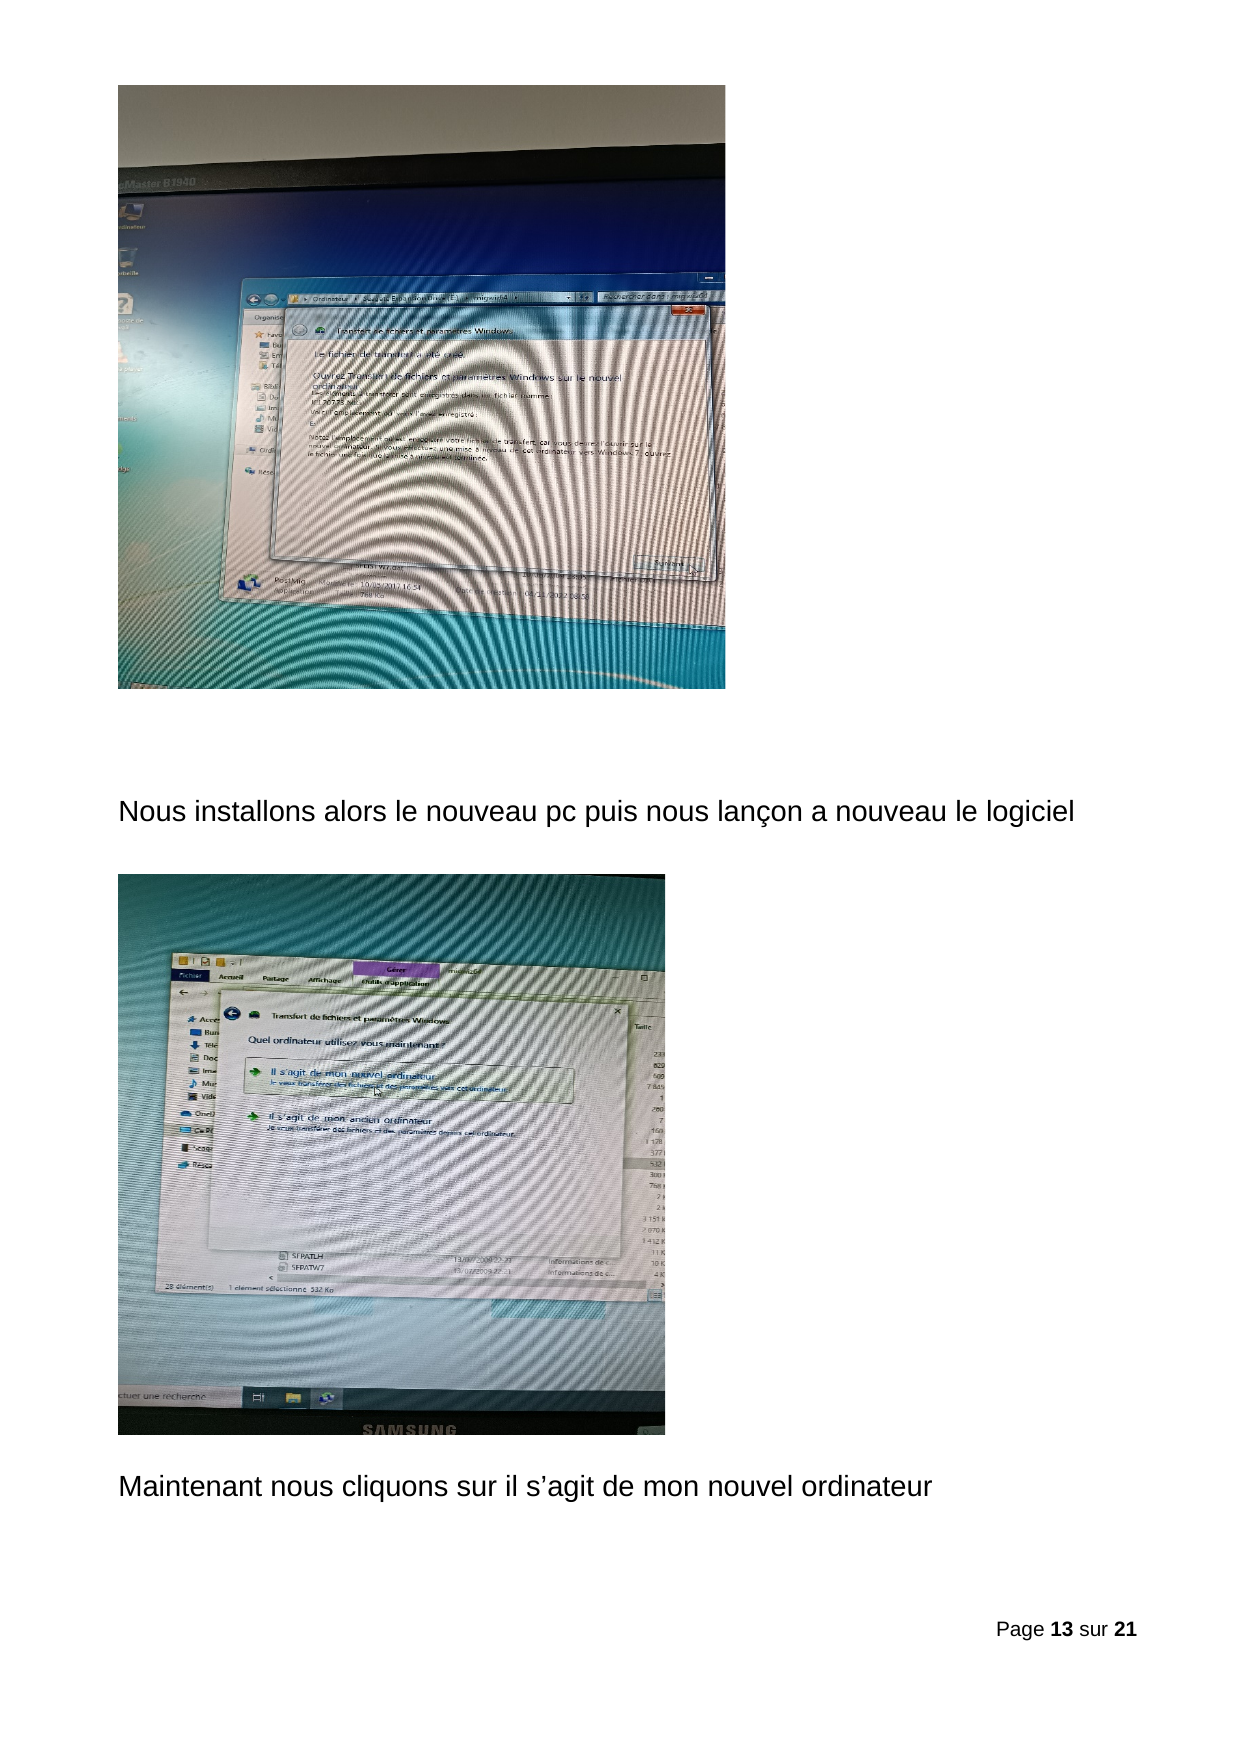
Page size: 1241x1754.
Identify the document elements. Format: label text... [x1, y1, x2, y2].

text Maintenant nous cliquons sur il s’agit de mon nouvel ordinateur [118, 1469, 1137, 1503]
text Nous installons alors le nouveau pc puis nous lançon a nouveau le logiciel [118, 794, 1137, 827]
